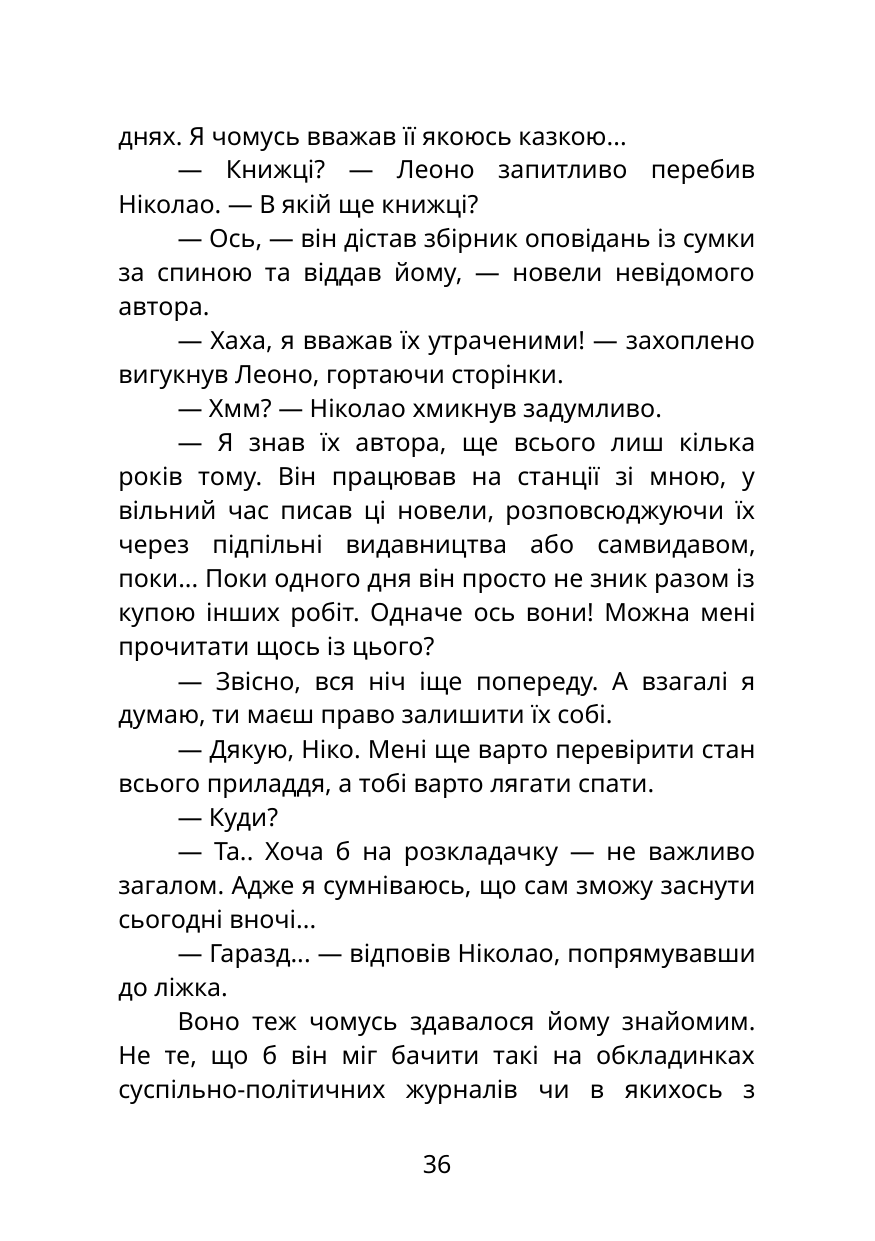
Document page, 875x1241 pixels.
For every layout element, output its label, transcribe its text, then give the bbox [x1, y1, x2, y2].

text — Звісно, вся ніч іще попереду. А взагалі я думаю, ти маєш право залишити їх собі. [118, 663, 756, 731]
text Воно теж чомусь здавалося йому знайомим. Не те, що б він міг бачити такі на обкладинках суспільно-політичних журналів чи в якихось з [118, 1004, 756, 1106]
text — Хмм? — Ніколао хмикнув задумливо. [118, 391, 756, 425]
text — Гаразд... — відповів Ніколао, попрямувавши до ліжка. [118, 936, 756, 1004]
text — Я знав їх автора, ще всього лиш кілька років тому. Він працював на станції зі мною, у вільний час писав ці новели, розповсюджуючи їх через підпільні видавництва або самвидавом, поки... Поки одного дня він просто не зник разом із купою інших робіт. Одначе ось вони! Можна мені прочитати щось із цього? [118, 425, 756, 663]
text днях. Я чомусь вважав її якоюсь казкою... [118, 118, 756, 152]
text — Куди? [118, 799, 756, 833]
text — Дякую, Ніко. Мені ще варто перевірити стан всього приладдя, а тобі варто лягати спати. [118, 731, 756, 799]
text — Хаха, я вважав їх утраченими! — захоплено вигукнув Леоно, гортаючи сторінки. [118, 322, 756, 391]
text — Книжці? — Леоно запитливо перебив Ніколао. — В якій ще книжці? [118, 152, 756, 220]
text — Ось, — він дістав збірник оповідань із сумки за спиною та віддав йому, — новели невідомого автора. [118, 220, 756, 322]
text — Та.. Хоча б на розкладачку — не важливо загалом. Адже я сумніваюсь, що сам зможу заснути сьогодні вночі... [118, 833, 756, 936]
